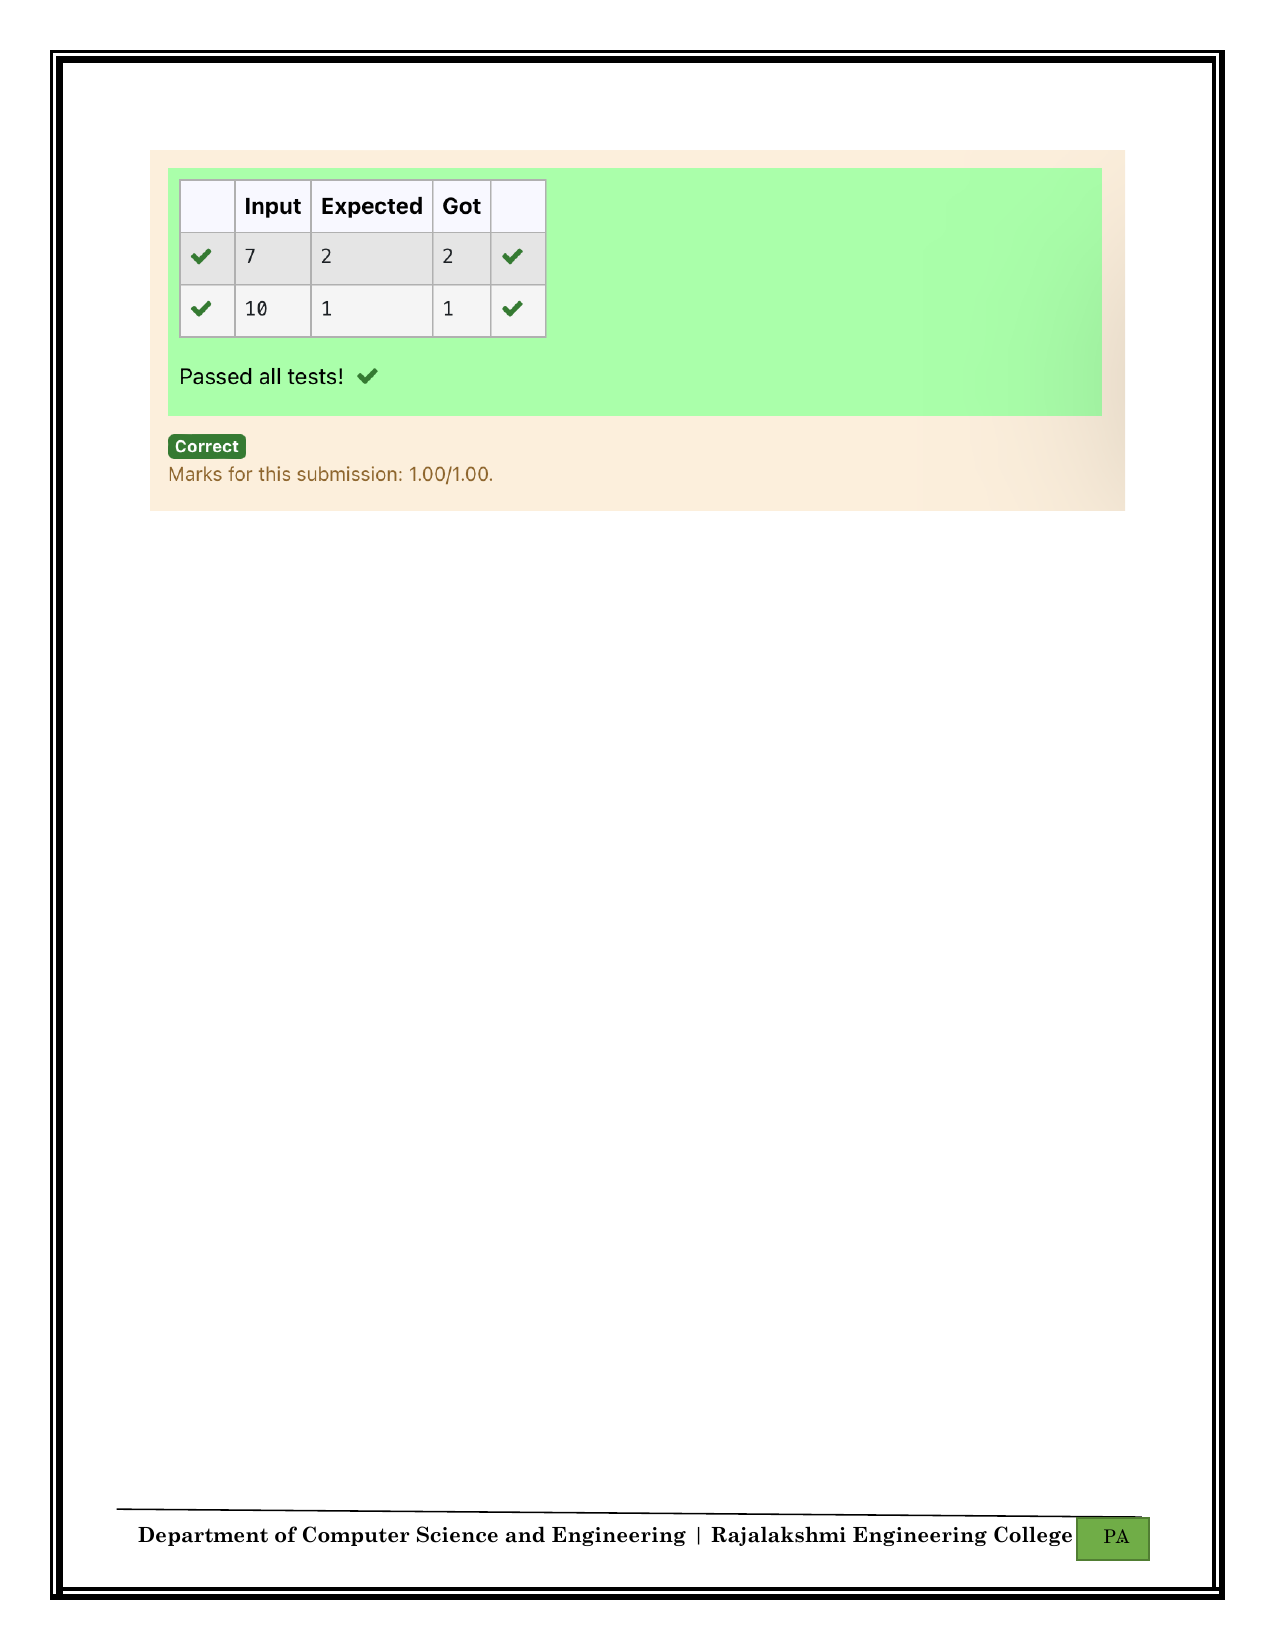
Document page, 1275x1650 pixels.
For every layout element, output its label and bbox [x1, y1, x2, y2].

picture [150, 150, 1125, 511]
